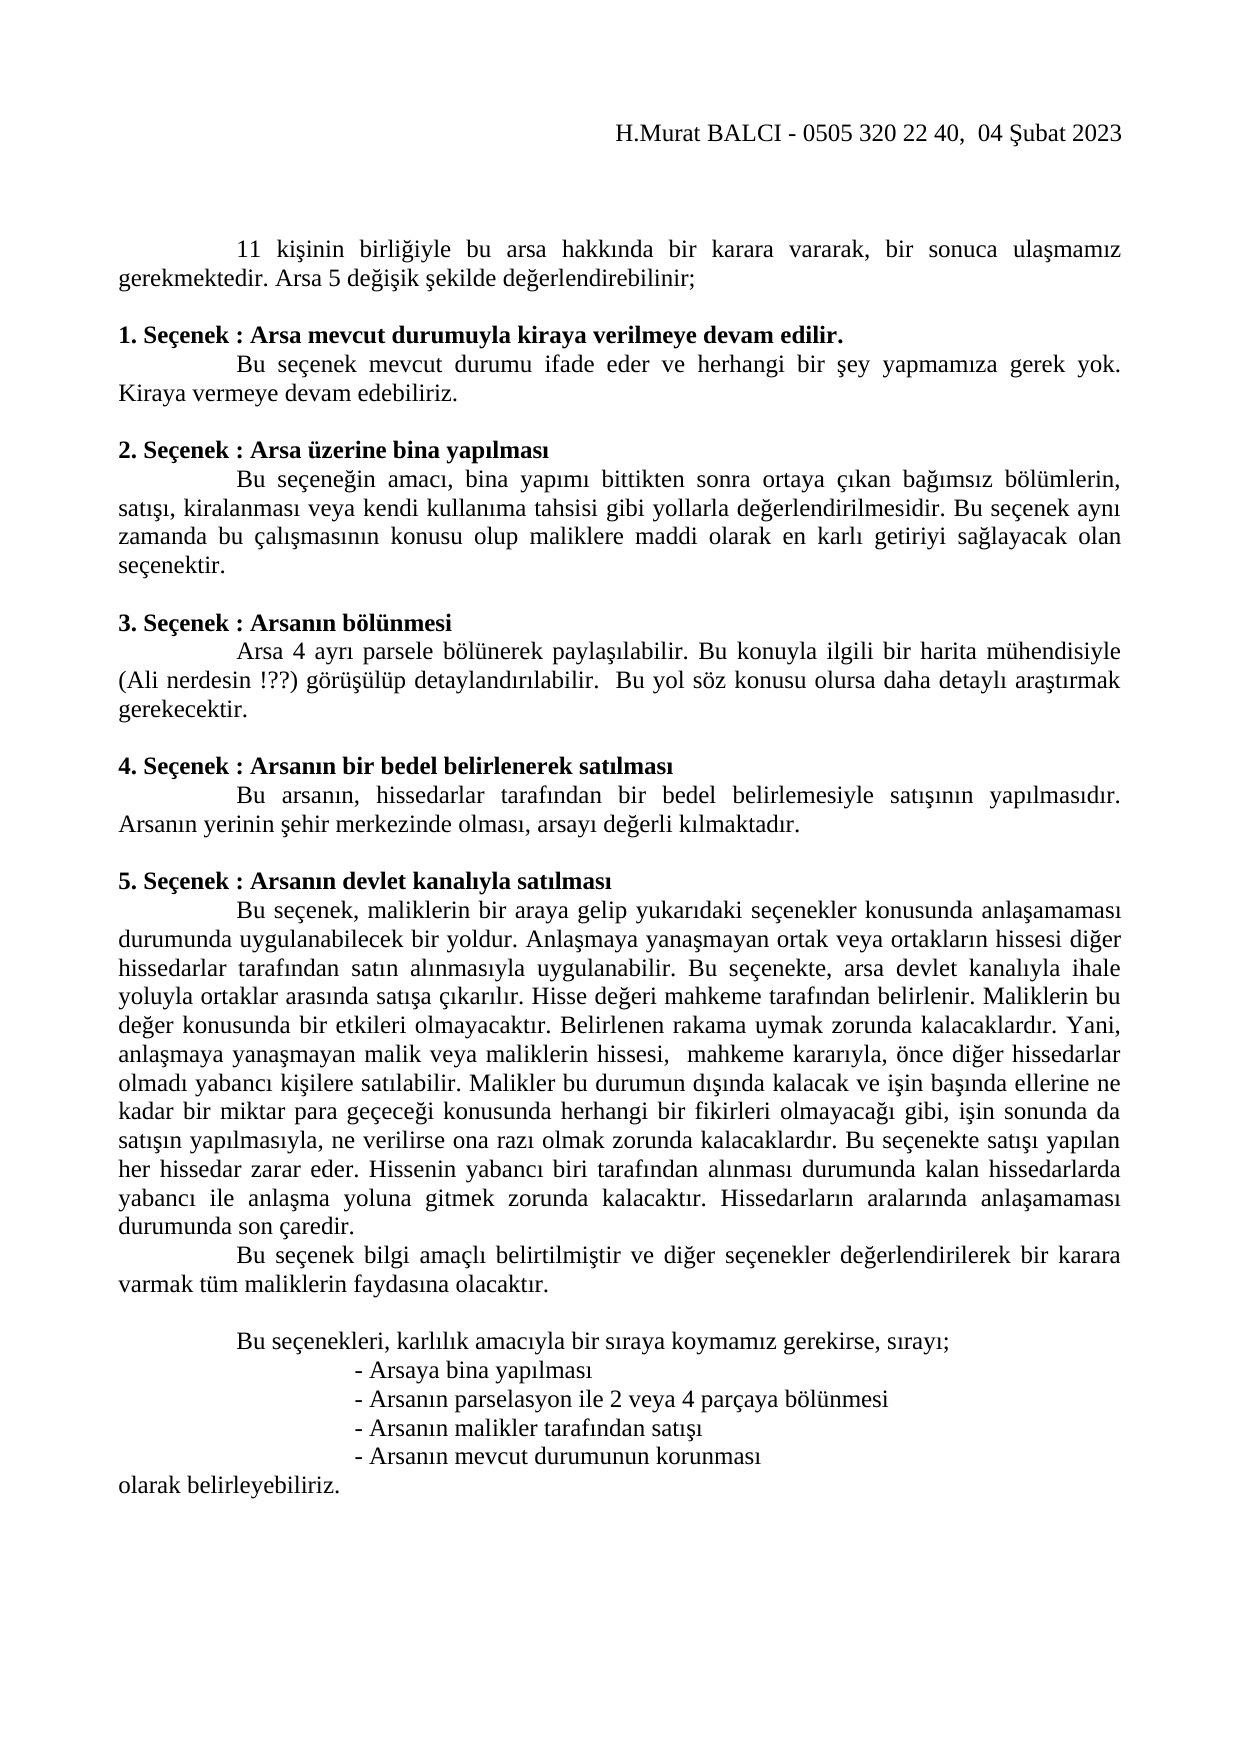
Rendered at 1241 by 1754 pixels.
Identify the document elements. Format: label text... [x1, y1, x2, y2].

text 2. Seçenek : Arsa üzerine bina yapılması [118, 435, 1122, 464]
text Bu seçenek bilgi amaçlı belirtilmiştir ve diğer seçenekler değerlendirilerek bir karara varmak tüm maliklerin faydasına olacaktır. [118, 1240, 1122, 1298]
text Bu seçeneğin amacı, bina yapımı bittikten sonra ortaya çıkan bağımsız bölümlerin, satışı, kiralanması veya kendi kullanıma tahsisi gibi yollarla değerlendirilmesidir. Bu seçenek aynı zamanda bu çalışmasının konusu olup maliklere maddi olarak en karlı getiriyi sağlayacak olan seçenektir. [118, 464, 1122, 579]
text Arsa 4 ayrı parsele bölünerek paylaşılabilir. Bu konuyla ilgili bir harita mühendisiyle (Ali nerdesin !??) görüşülüp detaylandırılabilir. Bu yol söz konusu olursa daha detaylı araştırmak gerekecektir. [118, 636, 1122, 723]
text - Arsaya bina yapılması [118, 1355, 1122, 1384]
text 5. Seçenek : Arsanın devlet kanalıyla satılması [118, 866, 1122, 895]
text 4. Seçenek : Arsanın bir bedel belirlenerek satılması [118, 751, 1122, 780]
text Bu seçenek, maliklerin bir araya gelip yukarıdaki seçenekler konusunda anlaşamaması durumunda uygulanabilecek bir yoldur. Anlaşmaya yanaşmayan ortak veya ortakların hissesi diğer hissedarlar tarafından satın alınmasıyla uygulanabilir. Bu seçenekte, arsa devlet kanalıyla ihale yoluyla ortaklar arasında satışa çıkarılır. Hisse değeri mahkeme tarafından belirlenir. Maliklerin bu değer konusunda bir etkileri olmayacaktır. Belirlenen rakama uymak zorunda kalacaklardır. Yani, anlaşmaya yanaşmayan malik veya maliklerin hissesi, mahkeme kararıyla, önce diğer hissedarlar olmadı yabancı kişilere satılabilir. Malikler bu durumun dışında kalacak ve işin başında ellerine ne kadar bir miktar para geçeceği konusunda herhangi bir fikirleri olmayacağı gibi, işin sonunda da satışın yapılmasıyla, ne verilirse ona razı olmak zorunda kalacaklardır. Bu seçenekte satışı yapılan her hissedar zarar eder. Hissenin yabancı biri tarafından alınması durumunda kalan hissedarlarda yabancı ile anlaşma yoluna gitmek zorunda kalacaktır. Hissedarların aralarında anlaşamaması durumunda son çaredir. [118, 895, 1122, 1240]
text 11 kişinin birliğiyle bu arsa hakkında bir karara vararak, bir sonuca ulaşmamız gerekmektedir. Arsa 5 değişik şekilde değerlendirebilinir; [118, 234, 1122, 291]
text - Arsanın parselasyon ile 2 veya 4 parçaya bölünmesi [118, 1384, 1122, 1413]
text 3. Seçenek : Arsanın bölünmesi [118, 608, 1122, 636]
text - Arsanın malikler tarafından satışı [118, 1413, 1122, 1441]
text Bu arsanın, hissedarlar tarafından bir bedel belirlemesiyle satışının yapılmasıdır. Arsanın yerinin şehir merkezinde olması, arsayı değerli kılmaktadır. [118, 780, 1122, 838]
text olarak belirleyebiliriz. [118, 1470, 1122, 1499]
text Bu seçenekleri, karlılık amacıyla bir sıraya koymamız gerekirse, sırayı; [118, 1326, 1122, 1355]
text Bu seçenek mevcut durumu ifade eder ve herhangi bir şey yapmamıza gerek yok. Kiraya vermeye devam edebiliriz. [118, 349, 1122, 406]
text 1. Seçenek : Arsa mevcut durumuyla kiraya verilmeye devam edilir. [118, 320, 1122, 349]
text - Arsanın mevcut durumunun korunması [118, 1441, 1122, 1470]
